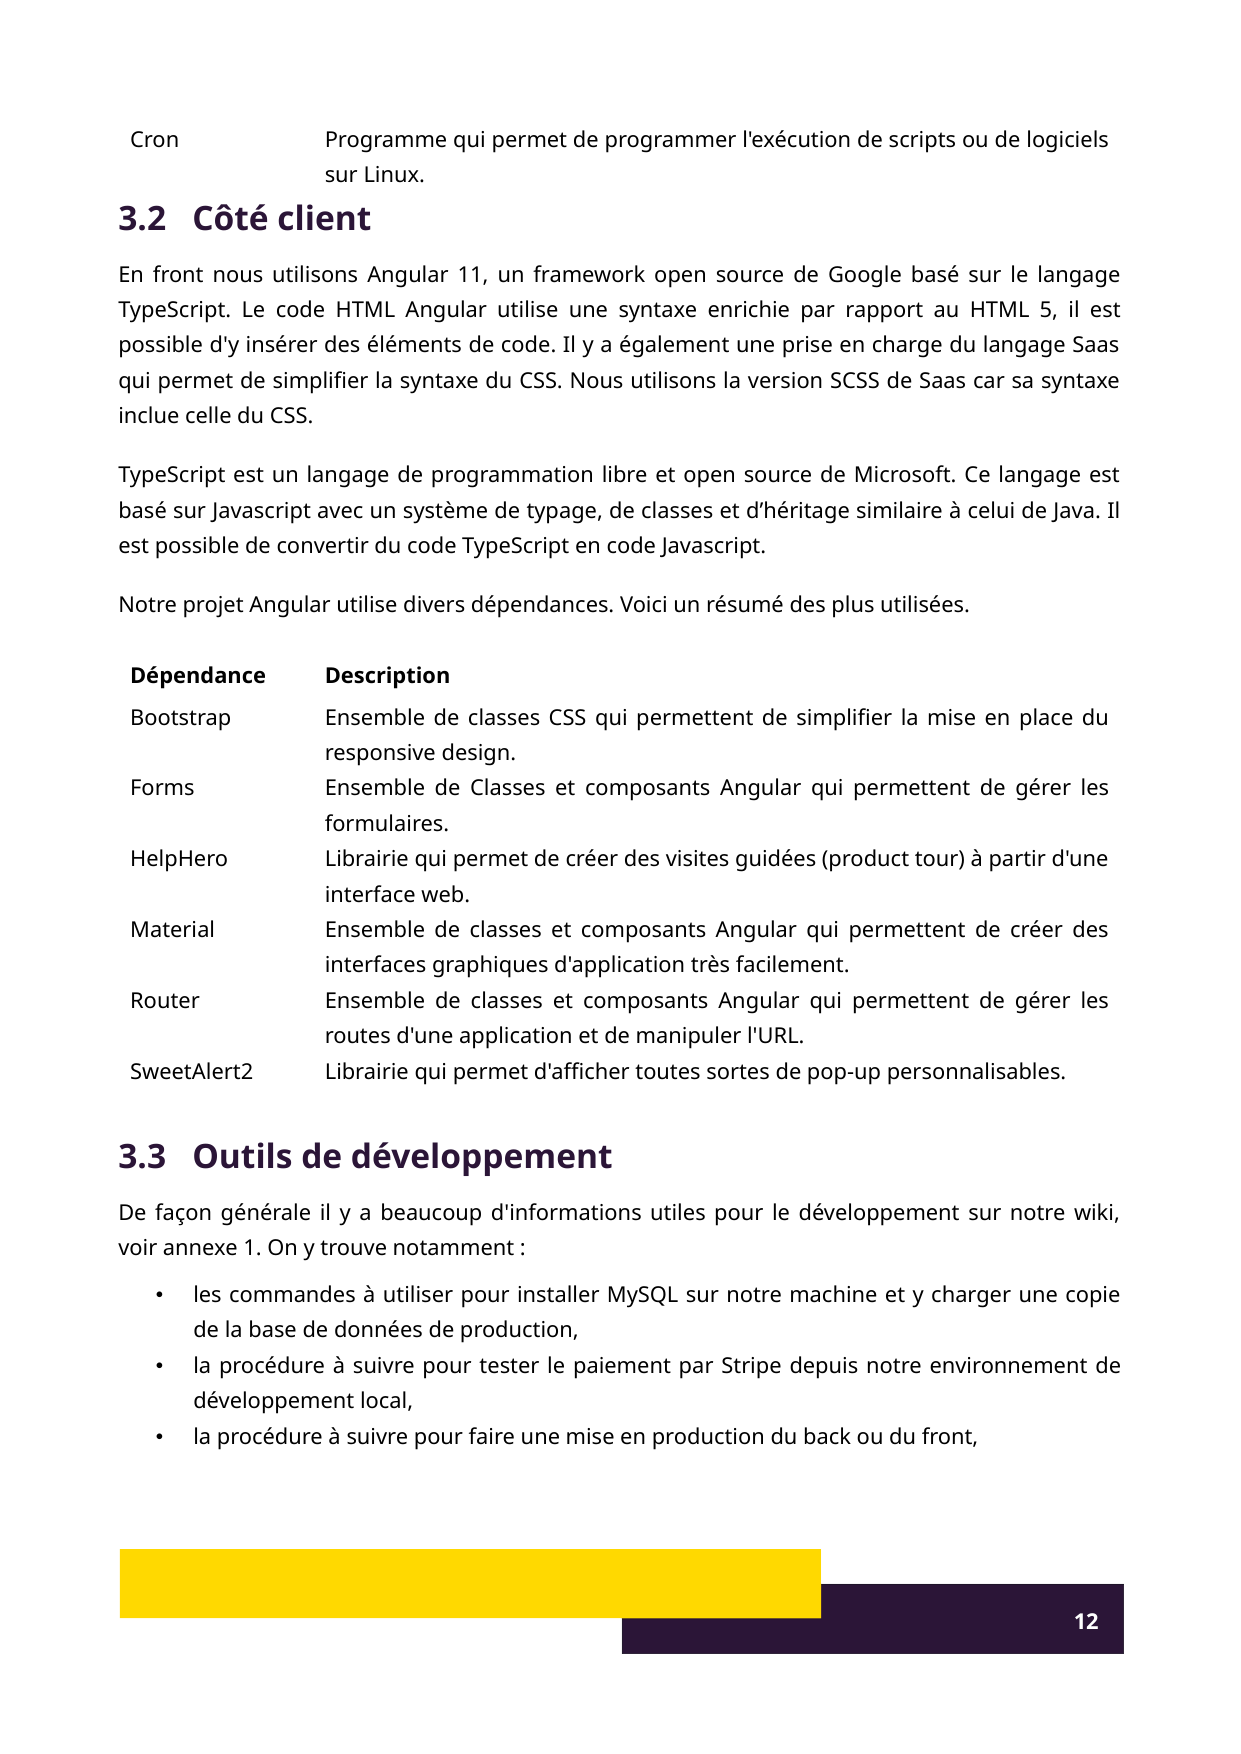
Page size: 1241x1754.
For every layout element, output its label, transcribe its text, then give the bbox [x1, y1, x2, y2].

table_cell Librairie qui permet de créer des visites guidées (product tour) à partir d'une interface web. [313, 838, 1122, 908]
text De façon générale il y a beaucoup d'informations utiles pour le développement sur notre wiki, voir annexe 1. On y trouve notamment : [118, 1191, 1122, 1262]
table_cell Material [118, 908, 313, 979]
table_cell Librairie qui permet d'afficher toutes sortes de pop-up personnalisables. [313, 1050, 1122, 1085]
table_cell Programme qui permet de programmer l'exécution de scripts ou de logiciels sur Linux. [313, 118, 1122, 195]
table_cell Cron [118, 118, 313, 195]
text Notre projet Angular utilise divers dépendances. Voici un résumé des plus utilisées. [118, 584, 1122, 619]
table_cell Ensemble de classes CSS qui permettent de simplifier la mise en place du responsive design. [313, 696, 1122, 767]
table_cell Ensemble de classes et composants Angular qui permettent de créer des interfaces graphiques d'application très facilement. [313, 908, 1122, 979]
list la procédure à suivre pour tester le paiement par Stripe depuis notre environnement de développement local, [156, 1344, 1122, 1415]
subtitle 3.2 Côté client [118, 195, 1122, 241]
table_cell Bootstrap [118, 696, 313, 767]
list les commandes à utiliser pour installer MySQL sur notre machine et y charger une copie de la base de données de production, [156, 1273, 1122, 1344]
text TypeScript est un langage de programmation libre et open source de Microsoft. Ce langage est basé sur Javascript avec un système de typage, de classes et d’héritage similaire à celui de Java. Il est possible de convertir du code TypeScript en code Javascript. [118, 454, 1122, 560]
table_cell HelpHero [118, 838, 313, 908]
subtitle 3.3 Outils de développement [118, 1133, 1122, 1178]
table_cell Ensemble de Classes et composants Angular qui permettent de gérer les formulaires. [313, 767, 1122, 837]
table_cell SweetAlert2 [118, 1050, 313, 1085]
table_cell Forms [118, 767, 313, 837]
picture [119, 1549, 1124, 1654]
list la procédure à suivre pour faire une mise en production du back ou du front, [156, 1415, 1122, 1451]
table_cell Router [118, 979, 313, 1050]
table_cell Ensemble de classes et composants Angular qui permettent de gérer les routes d'une application et de manipuler l'URL. [313, 979, 1122, 1050]
text En front nous utilisons Angular 11, un framework open source de Google basé sur le langage TypeScript. Le code HTML Angular utilise une syntaxe enrichie par rapport au HTML 5, il est possible d'y insérer des éléments de code. Il y a également une prise en charge du langage Saas qui permet de simplifier la syntaxe du CSS. Nous utilisons la version SCSS de Saas car sa syntaxe inclue celle du CSS. [118, 253, 1122, 430]
table_header Description [313, 655, 1122, 696]
table_header Dépendance [118, 655, 313, 696]
